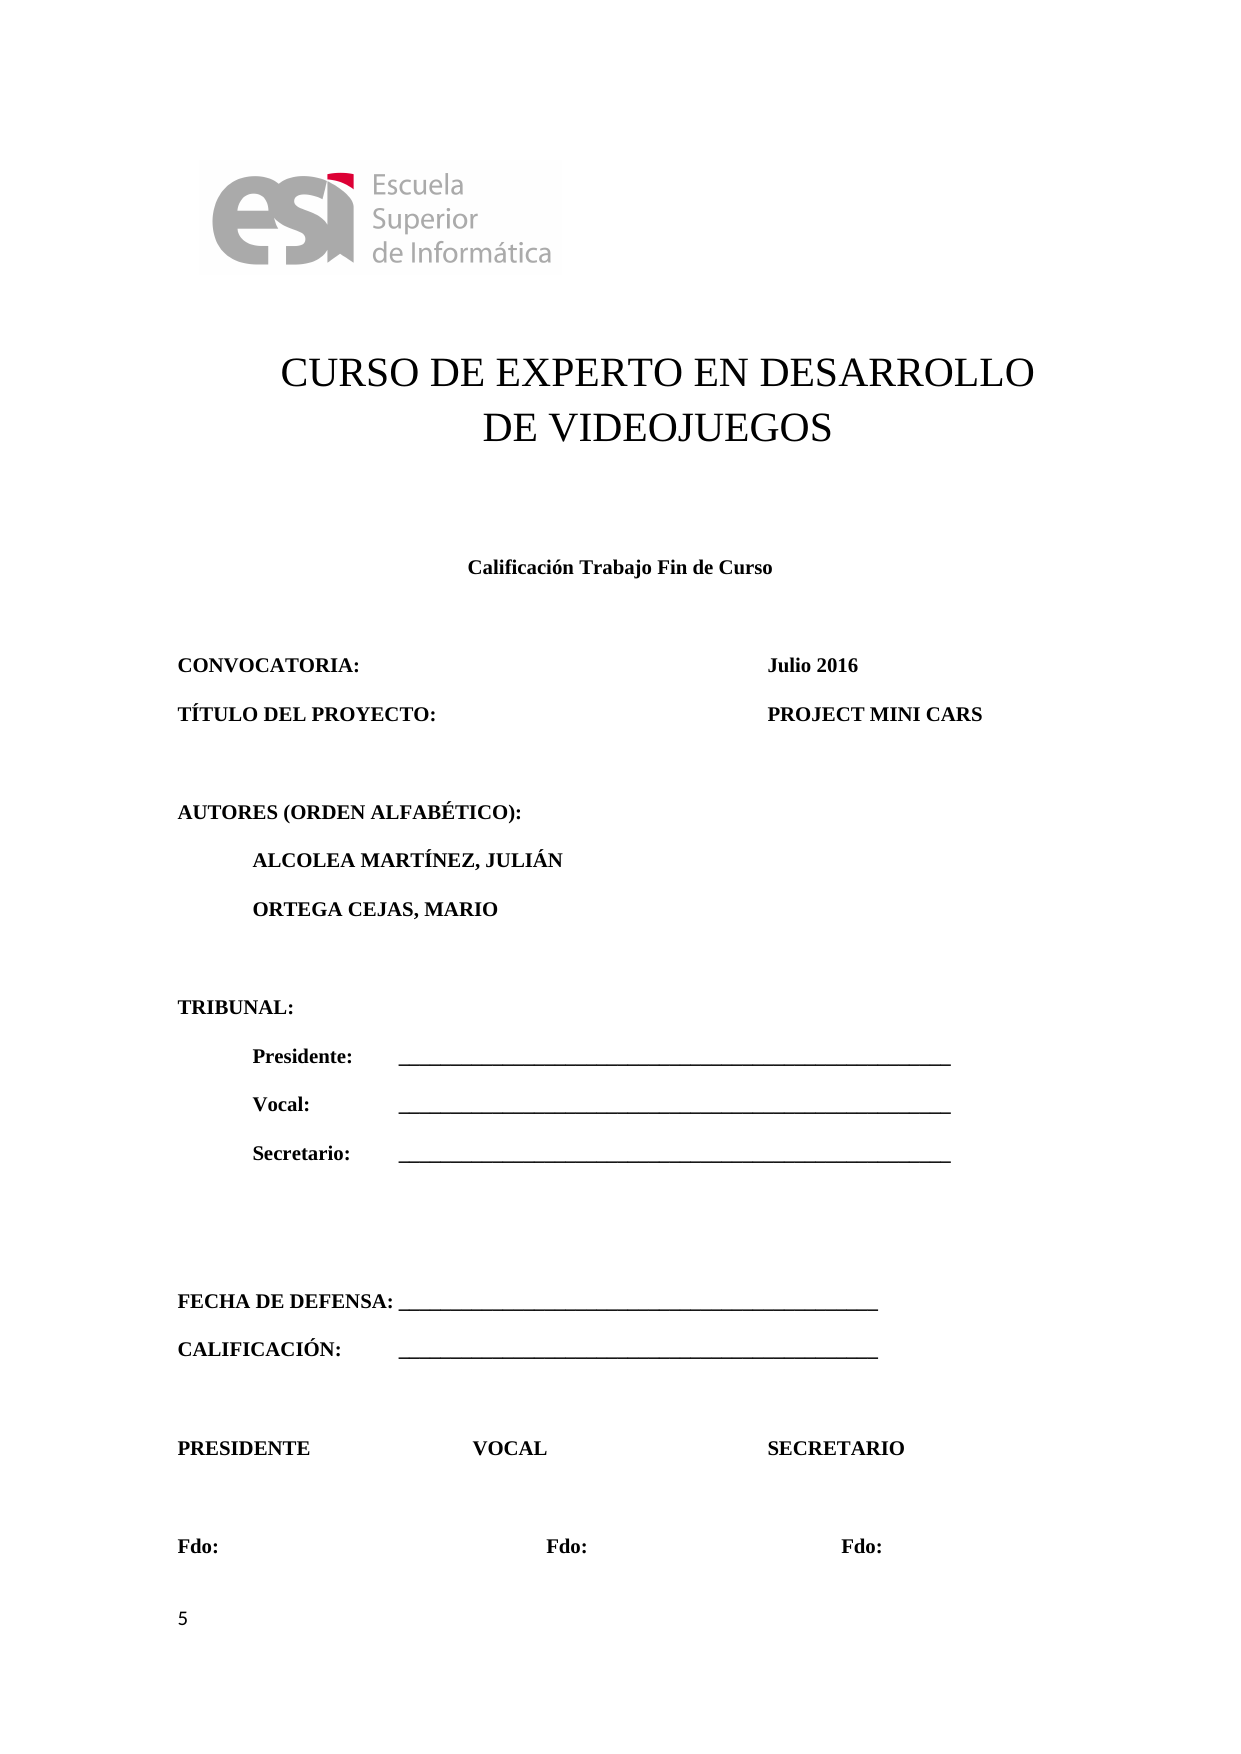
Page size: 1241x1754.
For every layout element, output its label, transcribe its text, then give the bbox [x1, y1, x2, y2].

text Secretario: _____________________________________________________ [177, 1141, 1063, 1164]
text Vocal: _____________________________________________________ [177, 1092, 1063, 1116]
text TRIBUNAL: [177, 995, 1063, 1019]
text TÍTULO DEL PROYECTO: PROJECT MINI CARS [177, 701, 1063, 726]
text Fdo: Fdo: Fdo: [177, 1534, 1063, 1558]
text AUTORES (ORDEN ALFABÉTICO): [177, 800, 1063, 824]
text Presidente: _____________________________________________________ [177, 1044, 1063, 1068]
picture [199, 160, 562, 275]
text ORTEGA CEJAS, MARIO [177, 897, 1063, 921]
text ALCOLEA MARTÍNEZ, JULIÁN [177, 848, 1063, 872]
text PRESIDENTE VOCAL SECRETARIO [177, 1436, 1063, 1460]
text Calificación Trabajo Fin de Curso [177, 554, 1063, 579]
text CALIFICACIÓN: ______________________________________________ [177, 1337, 1063, 1361]
text FECHA DE DEFENSA: ______________________________________________ [177, 1289, 1063, 1313]
list CURSO DE EXPERTO EN DESARROLLO DE VIDEOJUEGOS [252, 348, 1063, 451]
text CONVOCATORIA: Julio 2016 [177, 653, 1063, 677]
